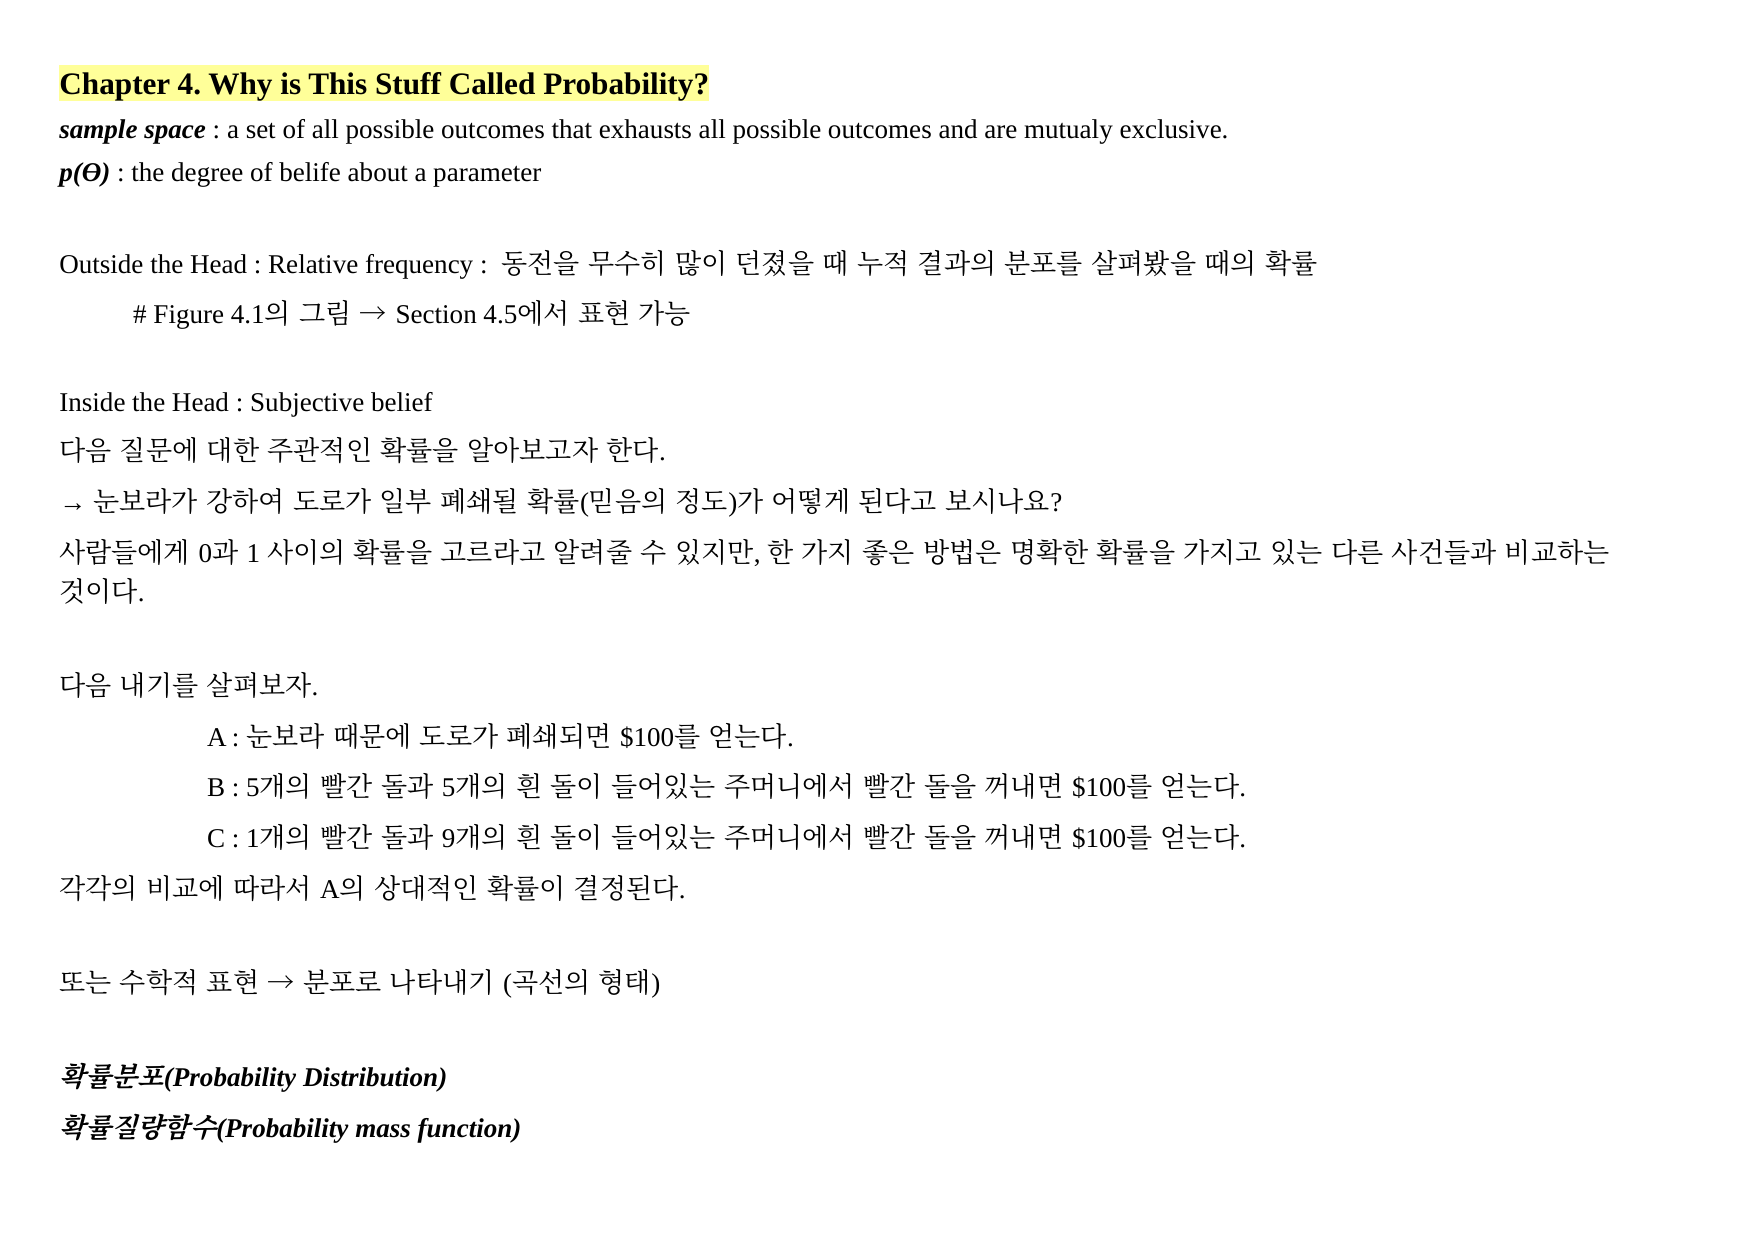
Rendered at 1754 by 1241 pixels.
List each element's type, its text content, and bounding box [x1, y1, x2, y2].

text → 눈보라가 강하여 도로가 일부 폐쇄될 확률(믿음의 정도)가 어떻게 된다고 보시나요? [59, 480, 1695, 519]
text 확률분포(Probability Distribution) [59, 1055, 1695, 1094]
text Outside the Head : Relative frequency : 동전을 무수히 많이 던졌을 때 누적 결과의 분포를 살펴봤을 때의 확률 [59, 242, 1695, 281]
text sample space : a set of all possible outcomes that exhausts all possible outcomes and are mutualy exclusive. [59, 113, 1695, 144]
text A : 눈보라 때문에 도로가 폐쇄되면 $100를 얻는다. [59, 715, 1695, 754]
text p(Ө) : the degree of belife about a parameter [59, 156, 1695, 187]
text B : 5개의 빨간 돌과 5개의 흰 돌이 들어있는 주머니에서 빨간 돌을 꺼내면 $100를 얻는다. [59, 766, 1695, 805]
text Inside the Head : Subjective belief [59, 387, 1695, 418]
text # Figure 4.1의 그림 → Section 4.5에서 표현 가능 [59, 293, 1695, 332]
text C : 1개의 빨간 돌과 9개의 흰 돌이 들어있는 주머니에서 빨간 돌을 꺼내면 $100를 얻는다. [59, 817, 1695, 856]
text 확률질량함수(Probability mass function) [59, 1106, 1695, 1145]
text 다음 내기를 살펴보자. [59, 664, 1695, 703]
text 사람들에게 0과 1 사이의 확률을 고르라고 알려줄 수 있지만, 한 가지 좋은 방법은 명확한 확률을 가지고 있는 다른 사건들과 비교하는 것이다. [59, 531, 1695, 609]
text 각각의 비교에 따라서 A의 상대적인 확률이 결정된다. [59, 867, 1695, 906]
text 또는 수학적 표현 → 분포로 나타내기 (곡선의 형태) [59, 961, 1695, 1000]
text Chapter 4. Why is This Stuff Called Probability? [59, 65, 1695, 101]
text 다음 질문에 대한 주관적인 확률을 알아보고자 한다. [59, 429, 1695, 468]
